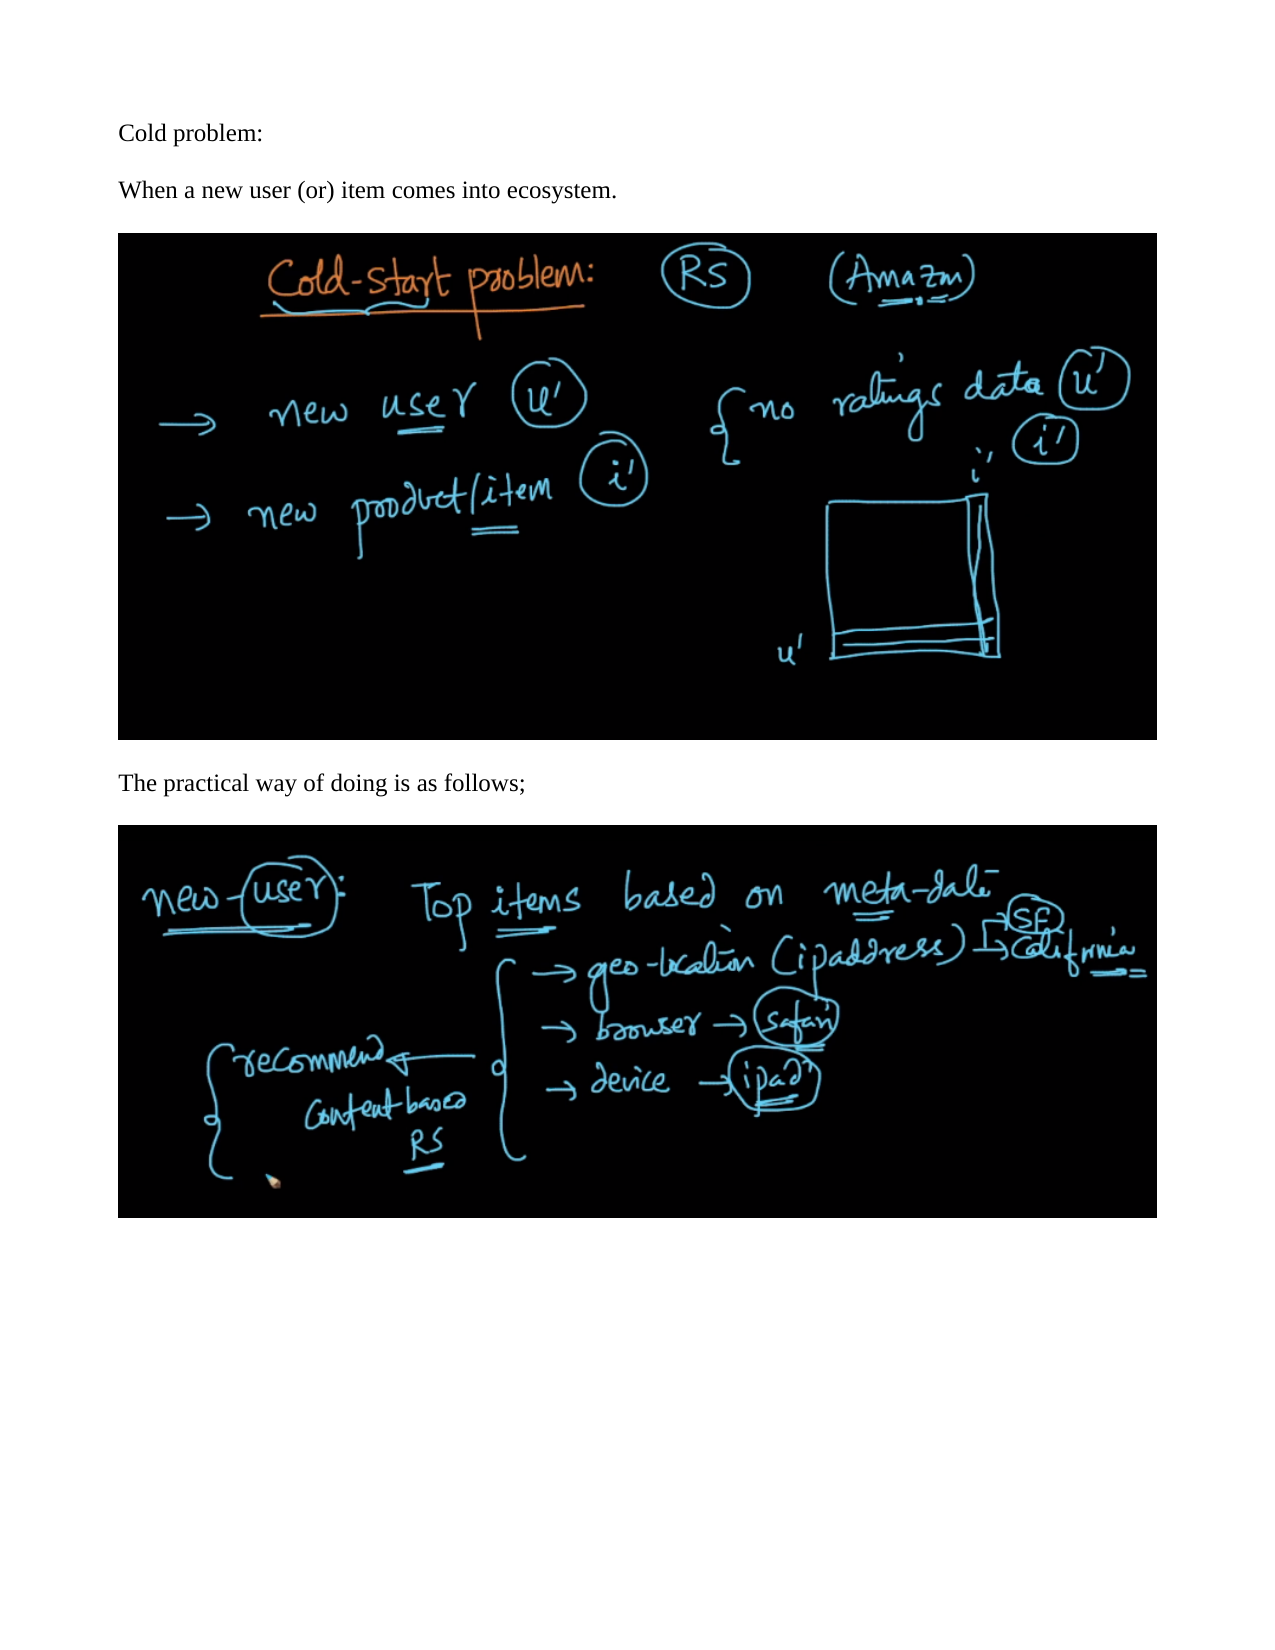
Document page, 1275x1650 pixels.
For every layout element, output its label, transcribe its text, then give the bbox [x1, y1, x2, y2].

text Cold problem: [118, 118, 1157, 147]
text The practical way of doing is as follows; [118, 768, 1157, 797]
picture [118, 233, 1157, 740]
picture [118, 825, 1157, 1218]
text When a new user (or) item comes into ecosystem. [118, 176, 1157, 204]
